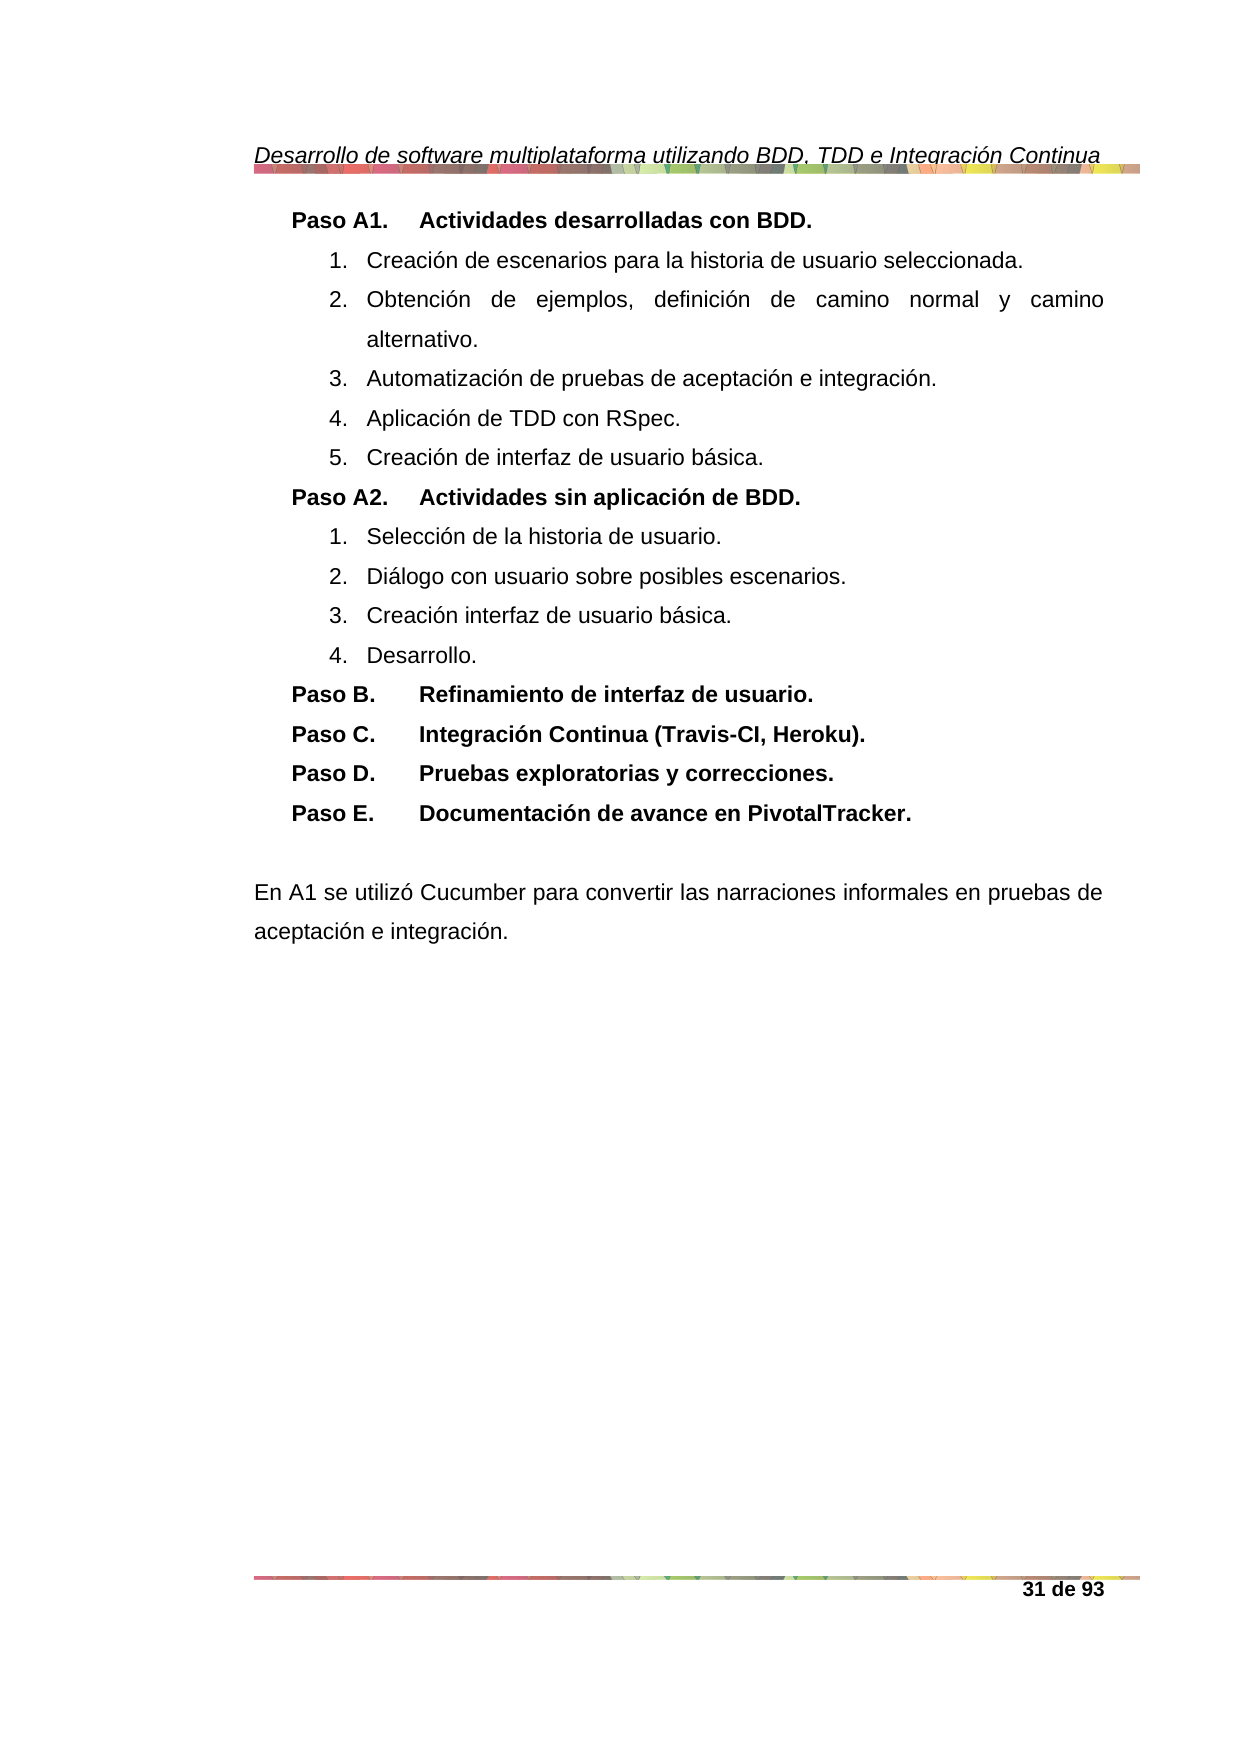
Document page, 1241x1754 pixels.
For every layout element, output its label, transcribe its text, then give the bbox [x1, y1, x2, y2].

list Obtención de ejemplos, definición de camino normal y camino alternativo. [329, 286, 1104, 352]
list Selección de la historia de usuario. [329, 523, 1104, 549]
list Creación de interfaz de usuario básica. [329, 444, 1104, 471]
list Documentación de avance en PivotalTracker. [291, 799, 1104, 826]
list Integración Continua (Travis-CI, Heroku). [291, 721, 1104, 747]
list Actividades desarrolladas con BDD. [291, 207, 1104, 234]
list Aplicación de TDD con RSpec. [329, 405, 1104, 431]
list Refinamiento de interfaz de usuario. [291, 681, 1104, 707]
list Creación de escenarios para la historia de usuario seleccionada. [329, 247, 1104, 273]
list Pruebas exploratorias y correcciones. [291, 760, 1104, 786]
list Actividades sin aplicación de BDD. [291, 484, 1104, 510]
list Creación interfaz de usuario básica. [329, 602, 1104, 628]
list Desarrollo. [329, 642, 1104, 668]
text En A1 se utilizó Cucumber para convertir las narraciones informales en pruebas de aceptación e integración. [254, 878, 1104, 944]
list Diálogo con usuario sobre posibles escenarios. [329, 563, 1104, 589]
list Automatización de pruebas de aceptación e integración. [329, 365, 1104, 392]
